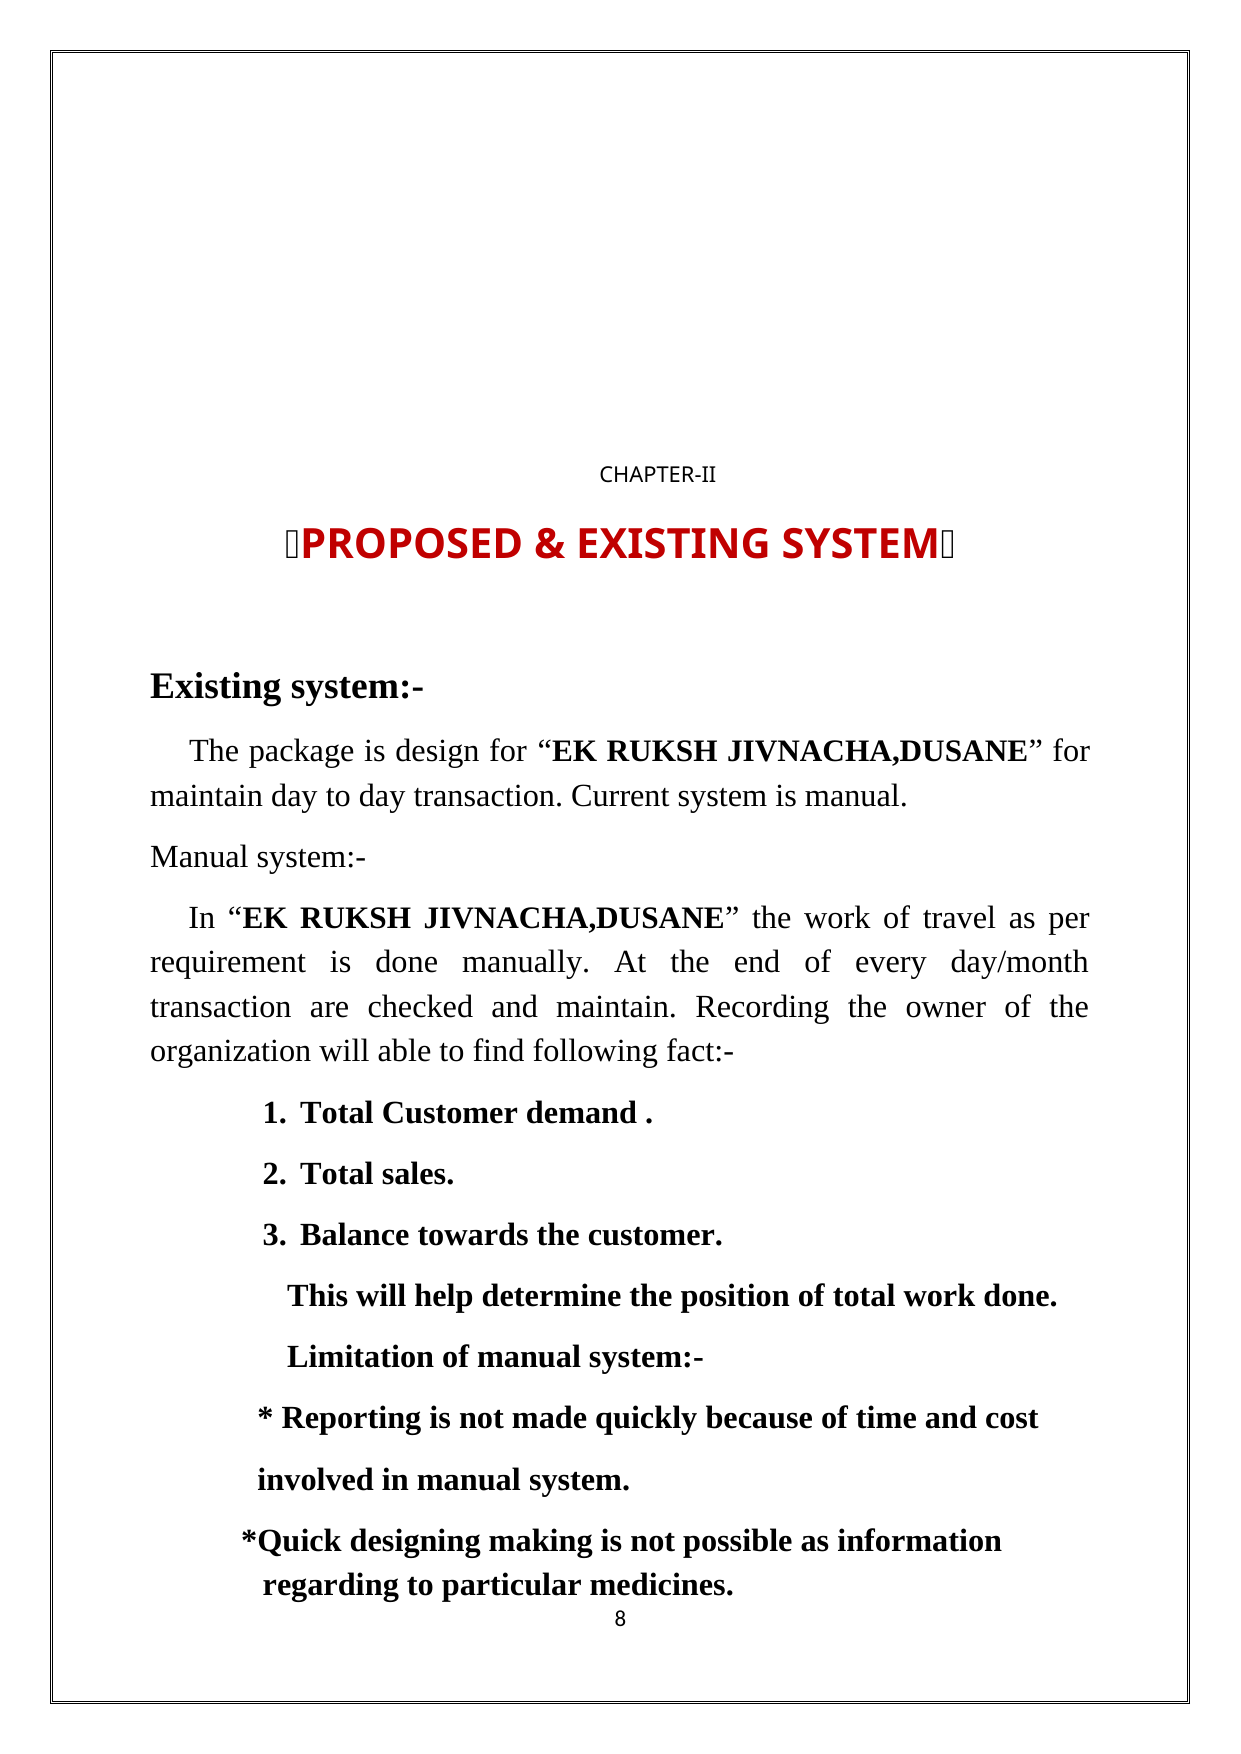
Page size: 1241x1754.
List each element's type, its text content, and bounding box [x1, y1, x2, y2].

text 2. Total sales. [262, 1154, 1090, 1191]
text PROPOSED & EXISTING SYSTEM [150, 514, 1090, 571]
text 3. Balance towards the customer. [262, 1215, 1090, 1252]
text This will help determine the position of total work done. [150, 1276, 1090, 1313]
text The package is design for “EK RUKSH JIVNACHA,DUSANE” for maintain day to day transaction. Current system is manual. [150, 732, 1090, 813]
text * Reporting is not made quickly because of time and cost [150, 1399, 1090, 1436]
text *Quick designing making is not possible as information regarding to particular medicines. [225, 1521, 1090, 1602]
list CHAPTER-II [225, 459, 1090, 488]
text In “EK RUKSH JIVNACHA,DUSANE” the work of travel as per requirement is done manually. At the end of every day/month transaction are checked and maintain. Recording the owner of the organization will able to find following fact:- [150, 898, 1090, 1069]
text 1. Total Customer demand . [262, 1093, 1090, 1130]
text Manual system:- [150, 837, 1090, 874]
text Existing system:- [150, 663, 1090, 706]
text Limitation of manual system:- [150, 1337, 1090, 1374]
text involved in manual system. [150, 1460, 1090, 1497]
